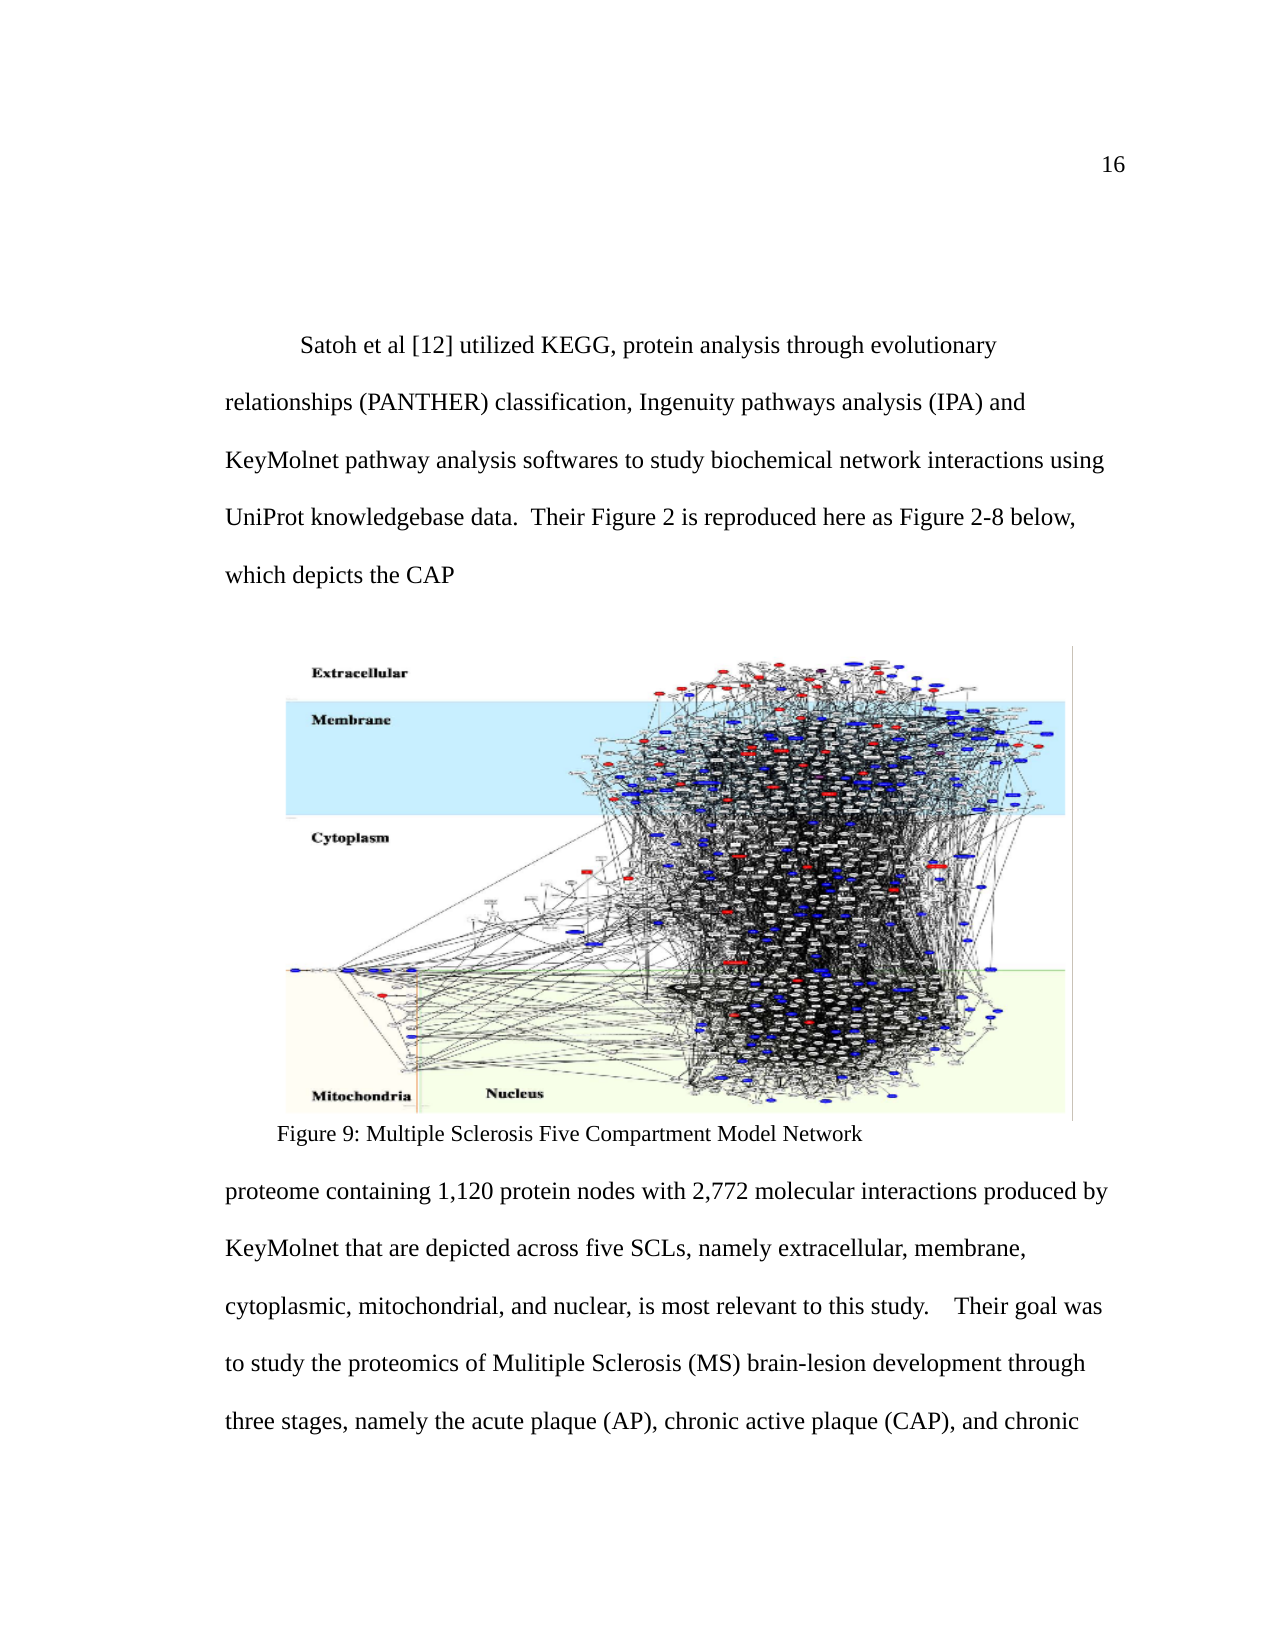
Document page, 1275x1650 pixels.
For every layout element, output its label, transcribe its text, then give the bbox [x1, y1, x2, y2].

text Figure 9: Multiple Sclerosis Five Compartment Model Network [277, 1121, 1073, 1147]
text proteome containing 1,120 protein nodes with 2,772 molecular interactions produced by KeyMolnet that are depicted across five SCLs, namely extracellular, membrane, cytoplasmic, mitochondrial, and nuclear, is most relevant to this study. Their goal was to study the proteomics of Mulitiple Sclerosis (MS) brain-lesion development through three stages, namely the acute plaque (AP), chronic active plaque (CAP), and chronic [225, 675, 1125, 1434]
text Satoh et al [12] utilized KEGG, protein analysis through evolutionary relationships (PANTHER) classification, Ingenuity pathways analysis (IPA) and KeyMolnet pathway analysis softwares to study biochemical network interactions using UniProt knowledgebase data. Their Figure 2 is reproduced here as Figure 2-8 below, which depicts the CAP [225, 330, 1125, 589]
picture [276, 646, 1073, 1121]
